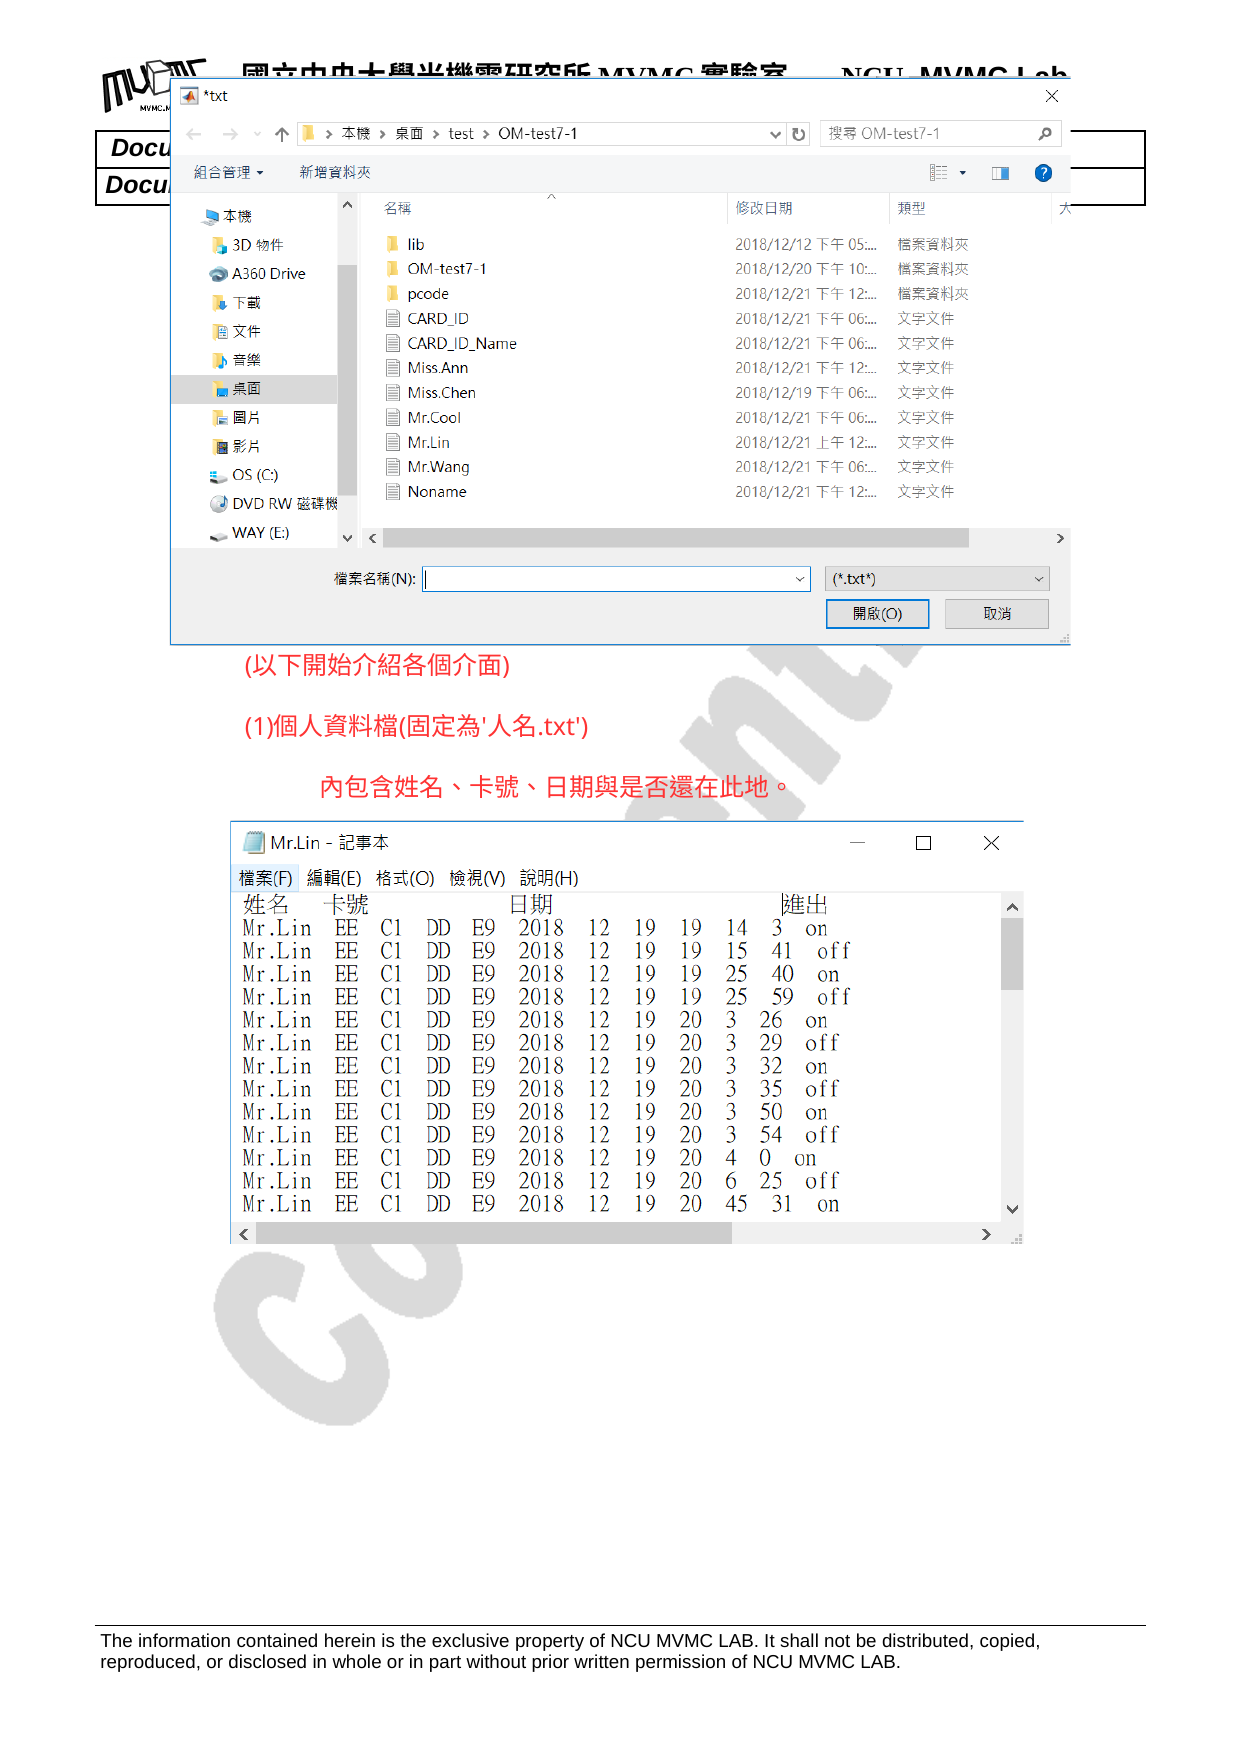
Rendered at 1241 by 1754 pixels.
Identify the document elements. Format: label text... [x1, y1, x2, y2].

text (1)個人資料檔(固定為'人名.txt') [244, 706, 1146, 743]
text 內包含姓名、卡號、日期與是否還在此地。 [319, 768, 1146, 804]
picture [94, 1626, 1146, 1683]
text (以下開始介紹各個介面) [244, 241, 1146, 681]
picture [94, 47, 1146, 1625]
